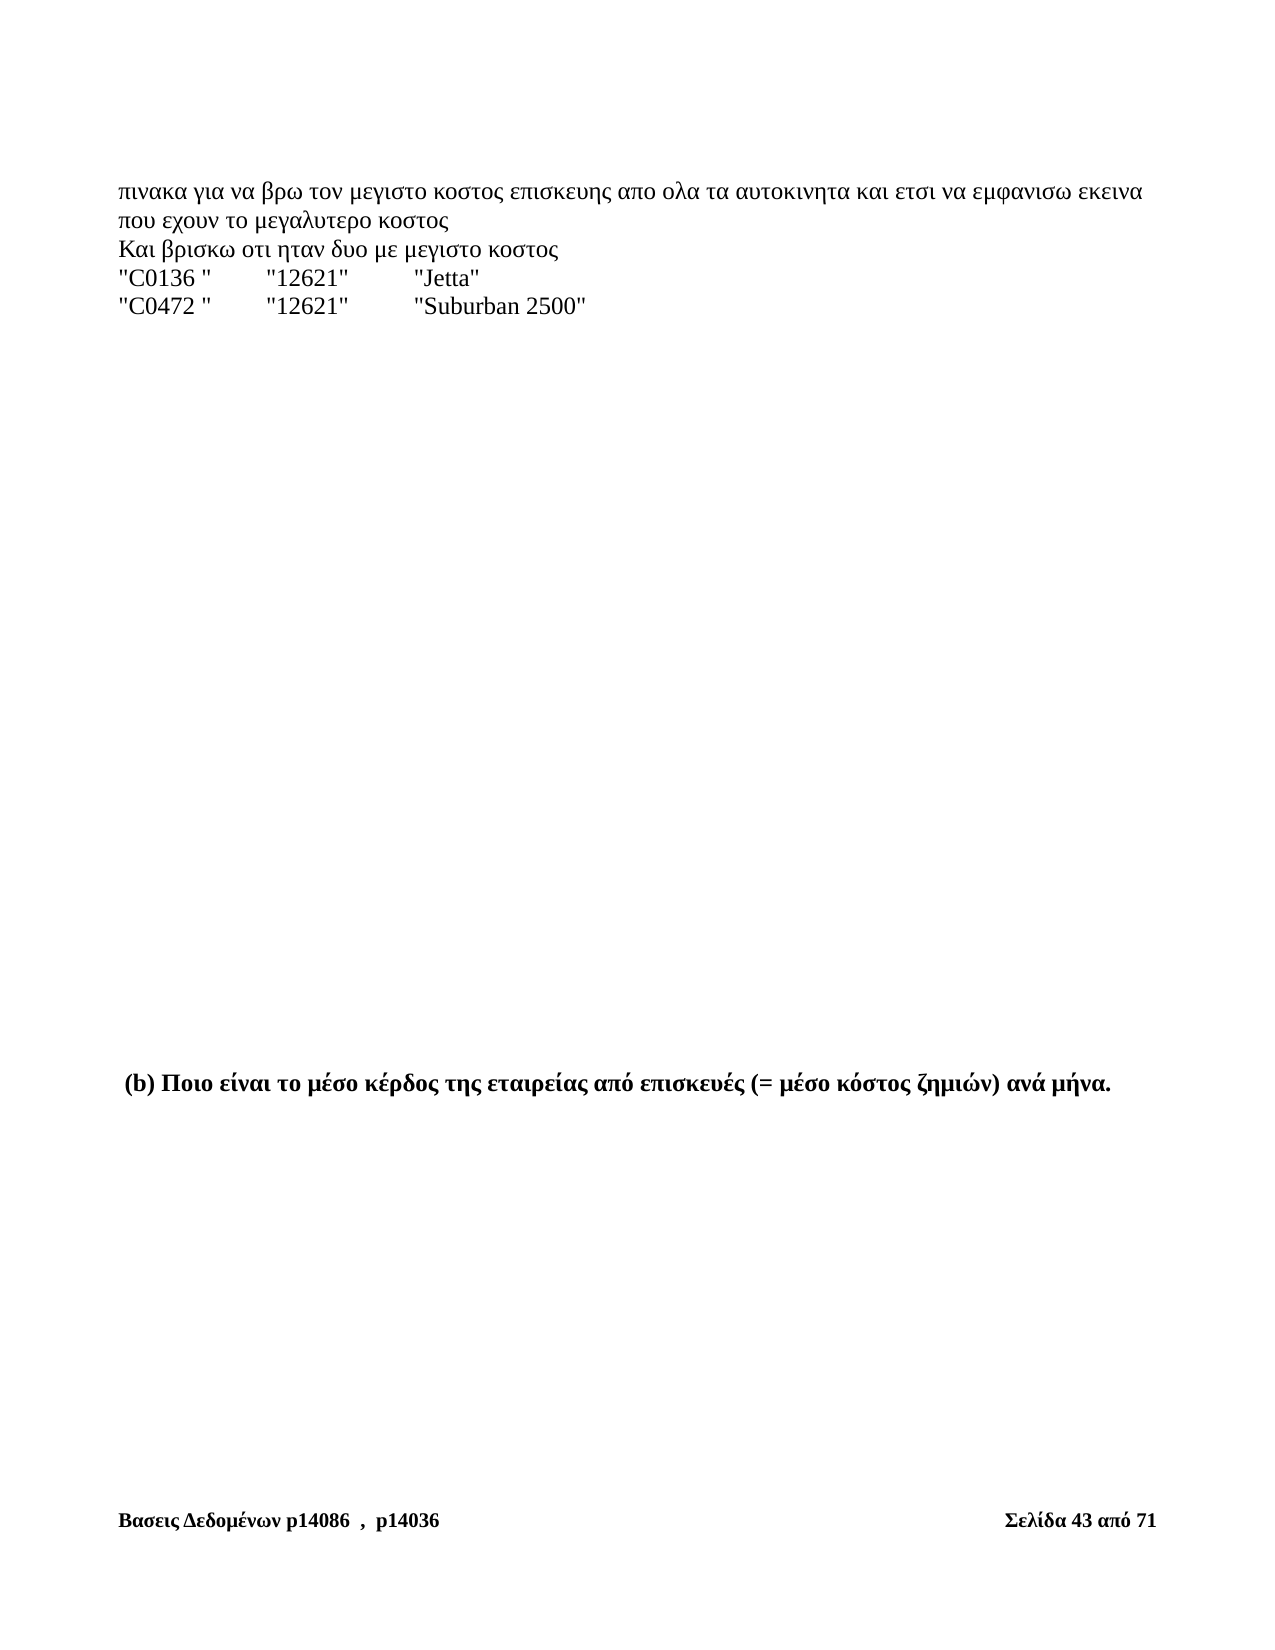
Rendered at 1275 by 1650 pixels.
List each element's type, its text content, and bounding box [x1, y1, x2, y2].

text (b) Ποιο είναι το μέσο κέρδος της εταιρείας από επισκευές (= μέσο κόστος ζημιών) ανά μήνα. [118, 1068, 1157, 1096]
text Και βρισκω οτι ηταν δυο με μεγιστο κοστος [118, 234, 1157, 263]
text "C0472 " "12621" "Suburban 2500" [118, 291, 1157, 320]
text "C0136 " "12621" "Jetta" [118, 263, 1157, 291]
text πινακα για να βρω τον μεγιστο κοστος επισκευης απο ολα τα αυτοκινητα και ετσι να εμφανισω εκεινα που εχουν το μεγαλυτερο κοστος [118, 176, 1157, 234]
